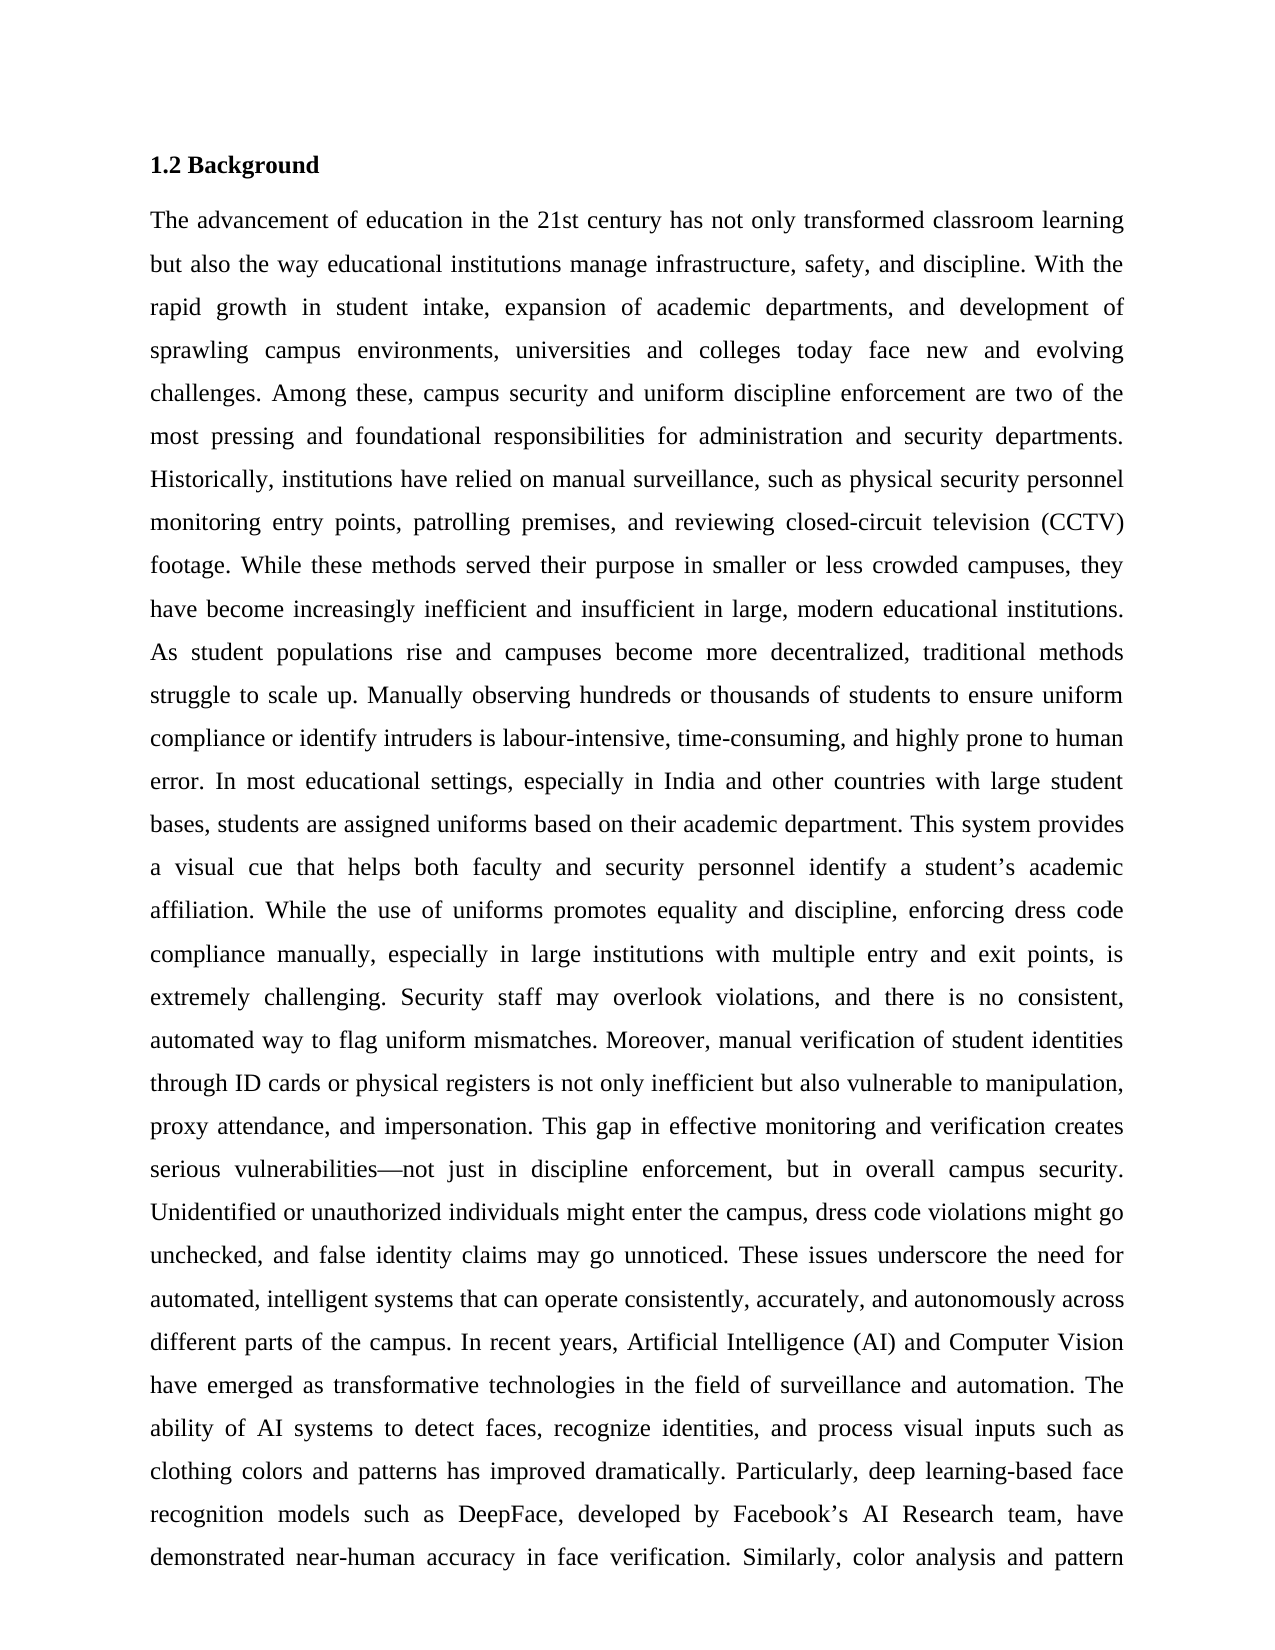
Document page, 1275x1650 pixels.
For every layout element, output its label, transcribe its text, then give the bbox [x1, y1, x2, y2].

text The advancement of education in the 21st century has not only transformed classroom learning but also the way educational institutions manage infrastructure, safety, and discipline. With the rapid growth in student intake, expansion of academic departments, and development of sprawling campus environments, universities and colleges today face new and evolving challenges. Among these, campus security and uniform discipline enforcement are two of the most pressing and foundational responsibilities for administration and security departments. Historically, institutions have relied on manual surveillance, such as physical security personnel monitoring entry points, patrolling premises, and reviewing closed-circuit television (CCTV) footage. While these methods served their purpose in smaller or less crowded campuses, they have become increasingly inefficient and insufficient in large, modern educational institutions. As student populations rise and campuses become more decentralized, traditional methods struggle to scale up. Manually observing hundreds or thousands of students to ensure uniform compliance or identify intruders is labour-intensive, time-consuming, and highly prone to human error. In most educational settings, especially in India and other countries with large student bases, students are assigned uniforms based on their academic department. This system provides a visual cue that helps both faculty and security personnel identify a student’s academic affiliation. While the use of uniforms promotes equality and discipline, enforcing dress code compliance manually, especially in large institutions with multiple entry and exit points, is extremely challenging. Security staff may overlook violations, and there is no consistent, automated way to flag uniform mismatches. Moreover, manual verification of student identities through ID cards or physical registers is not only inefficient but also vulnerable to manipulation, proxy attendance, and impersonation. This gap in effective monitoring and verification creates serious vulnerabilities—not just in discipline enforcement, but in overall campus security. Unidentified or unauthorized individuals might enter the campus, dress code violations might go unchecked, and false identity claims may go unnoticed. These issues underscore the need for automated, intelligent systems that can operate consistently, accurately, and autonomously across different parts of the campus. In recent years, Artificial Intelligence (AI) and Computer Vision have emerged as transformative technologies in the field of surveillance and automation. The ability of AI systems to detect faces, recognize identities, and process visual inputs such as clothing colors and patterns has improved dramatically. Particularly, deep learning-based face recognition models such as DeepFace, developed by Facebook’s AI Research team, have demonstrated near-human accuracy in face verification. Similarly, color analysis and pattern [150, 206, 1125, 1571]
text 1.2 Background [150, 150, 1125, 179]
